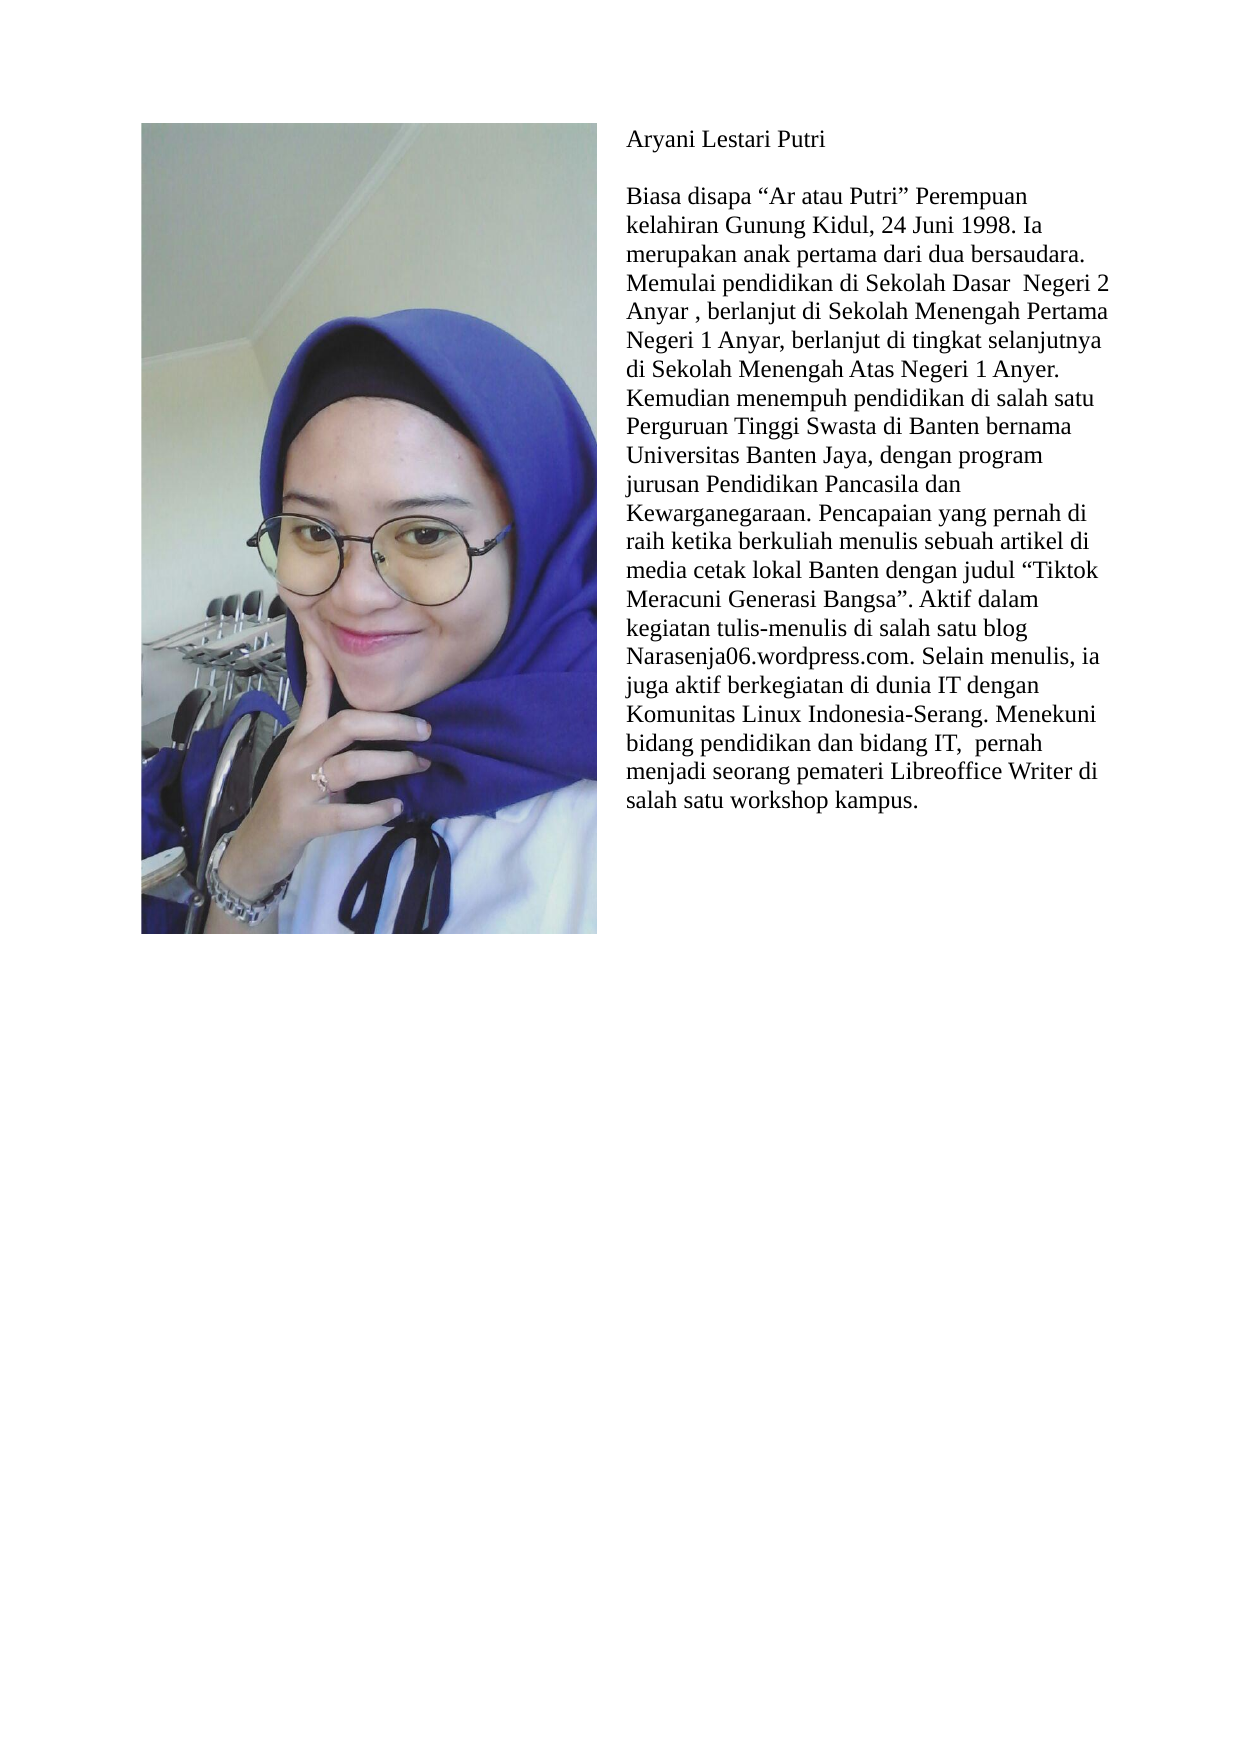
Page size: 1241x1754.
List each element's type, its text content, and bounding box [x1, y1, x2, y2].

table_header [118, 118, 620, 968]
table_header Aryani Lestari Putri Biasa disapa “Ar atau Putri” Perempuan kelahiran Gunung Kidul, 24 Juni 1998. Ia merupakan anak pertama dari dua bersaudara. Memulai pendidikan di Sekolah Dasar Negeri 2 Anyar , berlanjut di Sekolah Menengah Pertama Negeri 1 Anyar, berlanjut di tingkat selanjutnya di Sekolah Menengah Atas Negeri 1 Anyer. Kemudian menempuh pendidikan di salah satu Perguruan Tinggi Swasta di Banten bernama Universitas Banten Jaya, dengan program jurusan Pendidikan Pancasila dan Kewarganegaraan. Pencapaian yang pernah di raih ketika berkuliah menulis sebuah artikel di media cetak lokal Banten dengan judul “Tiktok Meracuni Generasi Bangsa”. Aktif dalam kegiatan tulis-menulis di salah satu blog Narasenja06.wordpress.com. Selain menulis, ia juga aktif berkegiatan di dunia IT dengan Komunitas Linux Indonesia-Serang. Menekuni bidang pendidikan dan bidang IT, pernah menjadi seorang pemateri Libreoffice Writer di salah satu workshop kampus. [620, 118, 1122, 968]
picture [141, 123, 597, 934]
